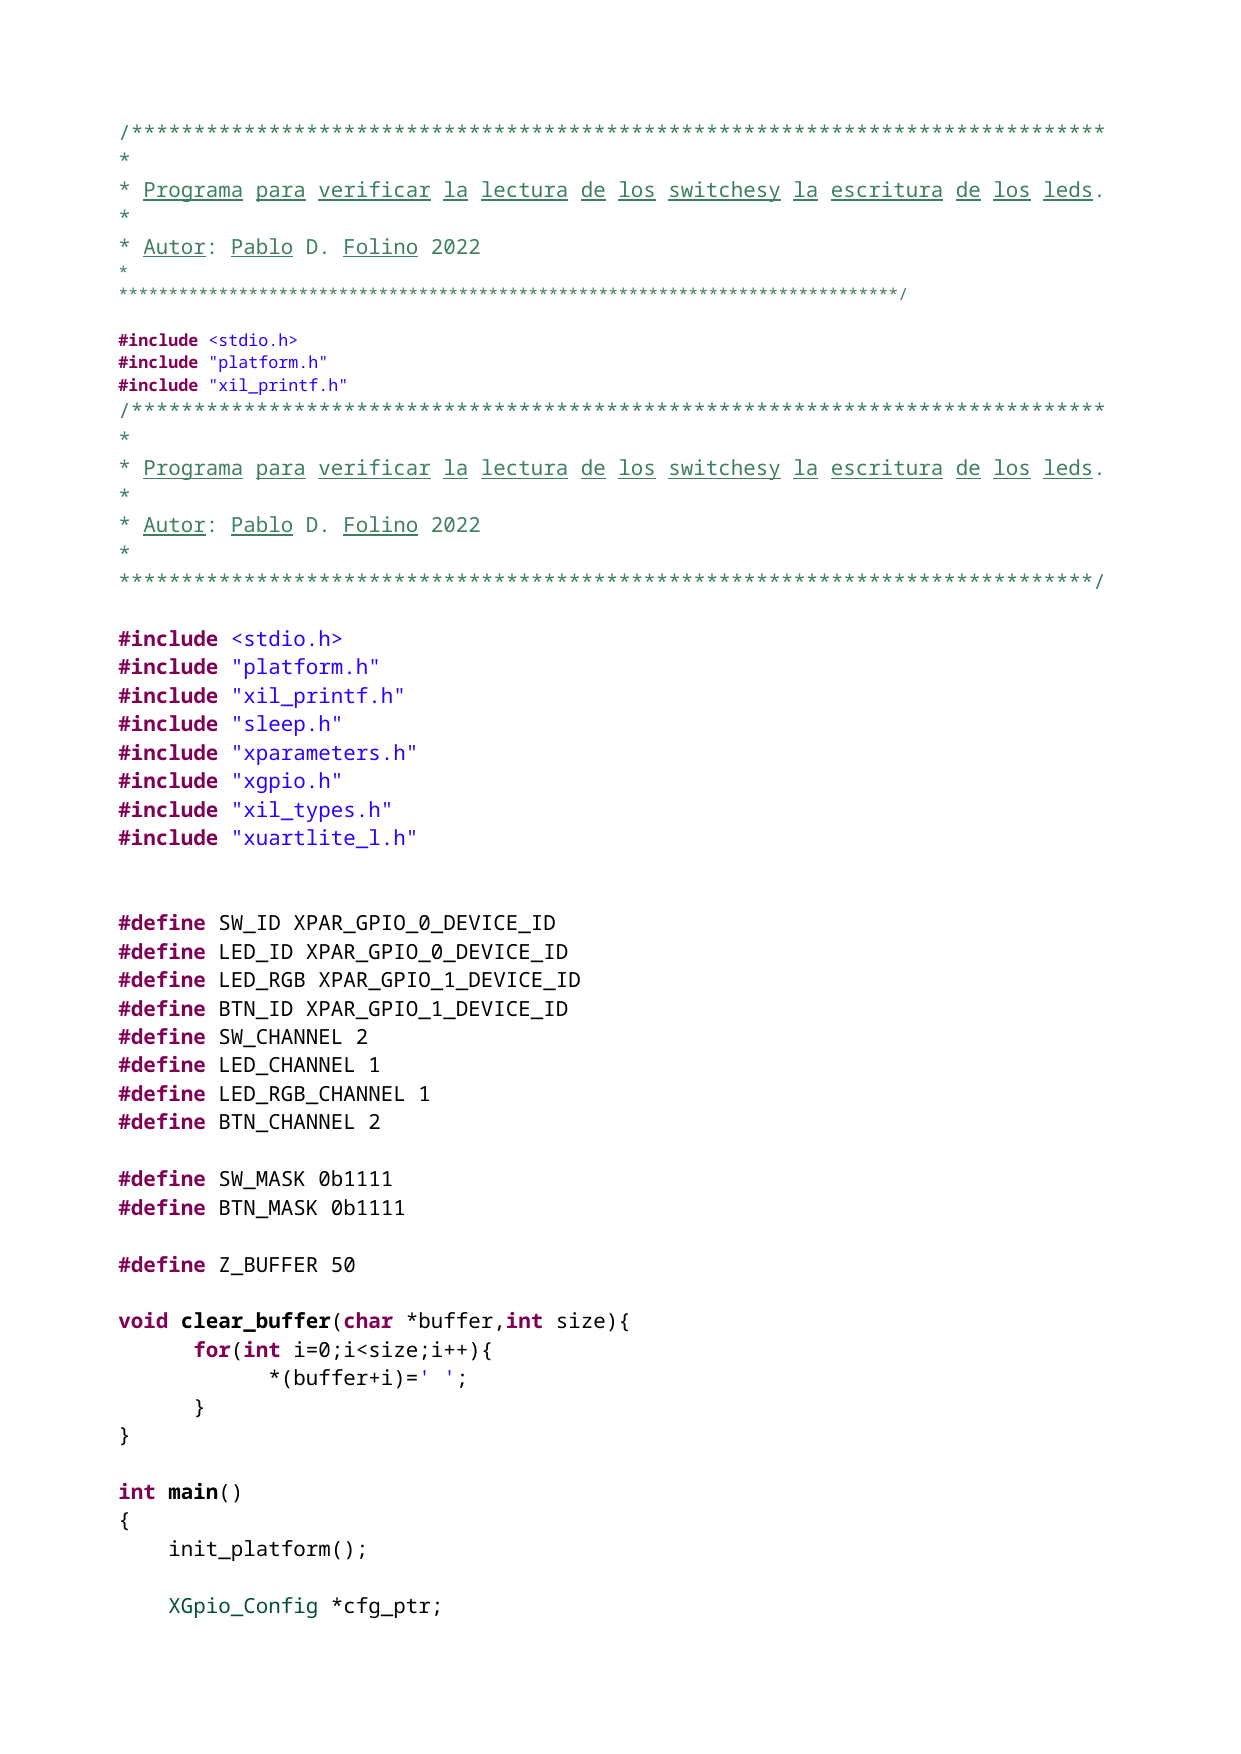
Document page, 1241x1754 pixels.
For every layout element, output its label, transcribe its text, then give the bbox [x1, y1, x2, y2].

text * [118, 203, 1122, 232]
text * [118, 425, 1122, 453]
text #include "platform.h" [118, 351, 1122, 374]
text /****************************************************************************** [118, 118, 1122, 147]
text { [118, 1506, 1122, 1534]
text #include "platform.h" [118, 652, 1122, 681]
text * [118, 482, 1122, 510]
text #include "xuartlite_l.h" [118, 823, 1122, 852]
text void clear_buffer(char *buffer,int size){ [118, 1307, 1122, 1335]
text #define BTN_CHANNEL 2 [118, 1107, 1122, 1136]
text #include "xil_printf.h" [118, 681, 1122, 709]
text } [118, 1392, 1122, 1420]
text * Programa para verificar la lectura de los switchesy la escritura de los leds. [118, 175, 1122, 203]
text XGpio_Config *cfg_ptr; [118, 1591, 1122, 1619]
text * [118, 147, 1122, 175]
text *(buffer+i)=' '; [118, 1363, 1122, 1392]
text * Programa para verificar la lectura de los switchesy la escritura de los leds. [118, 453, 1122, 482]
text #include "xil_printf.h" [118, 374, 1122, 397]
text #define LED_RGB XPAR_GPIO_1_DEVICE_ID [118, 965, 1122, 994]
text * [118, 260, 1122, 283]
text #include "xgpio.h" [118, 766, 1122, 795]
text #define LED_RGB_CHANNEL 1 [118, 1079, 1122, 1107]
text #include "xil_types.h" [118, 795, 1122, 823]
text #include <stdio.h> [118, 624, 1122, 652]
text ******************************************************************************/ [118, 567, 1122, 596]
text /****************************************************************************** [118, 397, 1122, 425]
text #define SW_ID XPAR_GPIO_0_DEVICE_ID [118, 908, 1122, 937]
text #define BTN_MASK 0b1111 [118, 1193, 1122, 1221]
text #include "xparameters.h" [118, 738, 1122, 766]
text #define SW_CHANNEL 2 [118, 1022, 1122, 1051]
text } [118, 1420, 1122, 1449]
text ******************************************************************************/ [118, 283, 1122, 306]
text #include <stdio.h> [118, 328, 1122, 351]
text * [118, 539, 1122, 567]
text #include "sleep.h" [118, 709, 1122, 738]
text #define Z_BUFFER 50 [118, 1250, 1122, 1278]
text for(int i=0;i<size;i++){ [118, 1335, 1122, 1363]
text #define LED_ID XPAR_GPIO_0_DEVICE_ID [118, 937, 1122, 965]
text * Autor: Pablo D. Folino 2022 [118, 232, 1122, 260]
text #define LED_CHANNEL 1 [118, 1051, 1122, 1079]
text #define SW_MASK 0b1111 [118, 1164, 1122, 1193]
text * Autor: Pablo D. Folino 2022 [118, 510, 1122, 539]
text int main() [118, 1477, 1122, 1506]
text init_platform(); [118, 1534, 1122, 1562]
text #define BTN_ID XPAR_GPIO_1_DEVICE_ID [118, 994, 1122, 1022]
